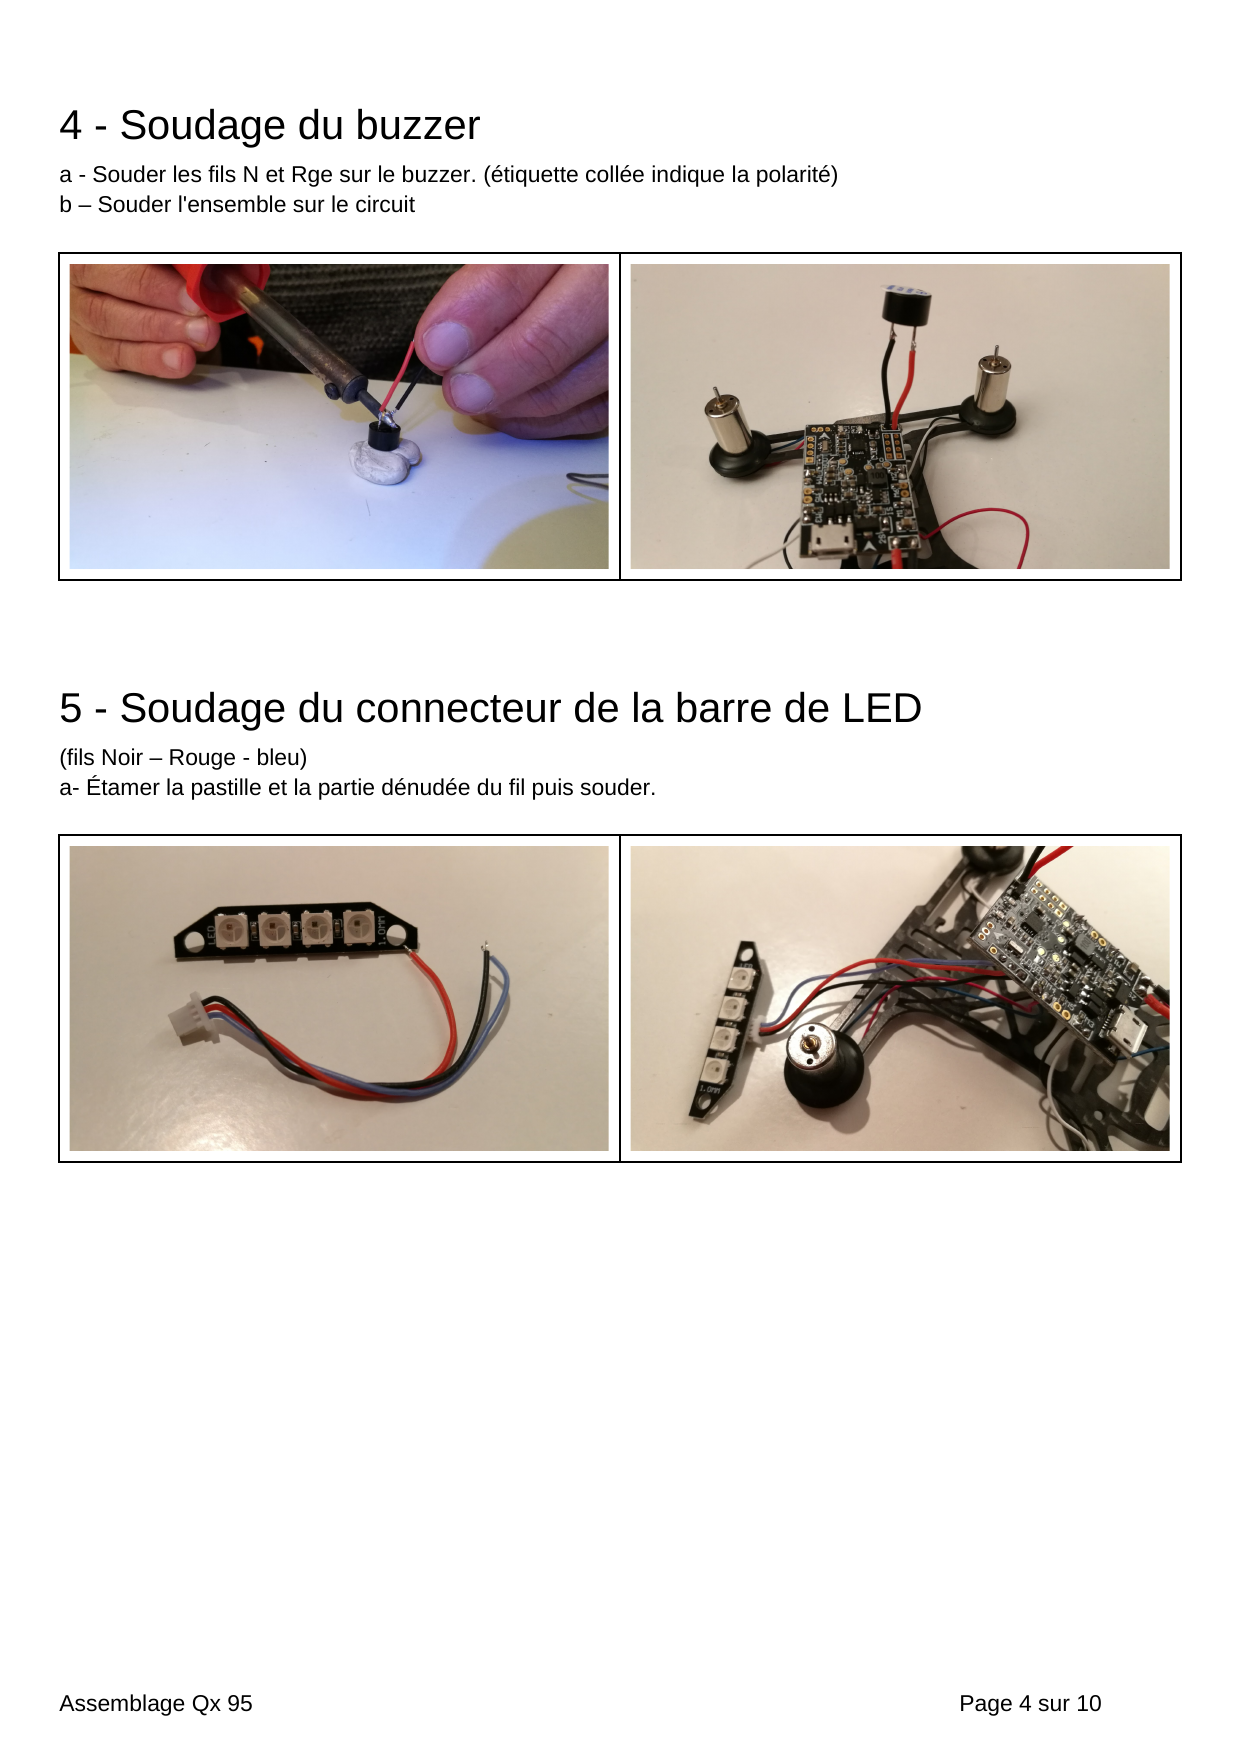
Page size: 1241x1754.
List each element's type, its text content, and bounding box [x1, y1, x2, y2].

table_header [621, 254, 1180, 579]
text a- Étamer la pastille et la partie dénudée du fil puis souder. [59, 774, 1181, 800]
subtitle 5 - Soudage du connecteur de la barre de LED [59, 683, 1181, 731]
picture [630, 264, 1170, 569]
text b – Souder l'ensemble sur le circuit [59, 191, 1181, 218]
picture [69, 264, 609, 569]
table_header [60, 836, 619, 1161]
picture [630, 846, 1170, 1151]
subtitle 4 - Soudage du buzzer [59, 101, 1181, 149]
table_header [621, 836, 1180, 1161]
text a - Souder les fils N et Rge sur le buzzer. (étiquette collée indique la polarité) [59, 161, 1181, 187]
text (fils Noir – Rouge - bleu) [59, 743, 1181, 770]
picture [69, 846, 609, 1151]
table_header [60, 254, 619, 579]
